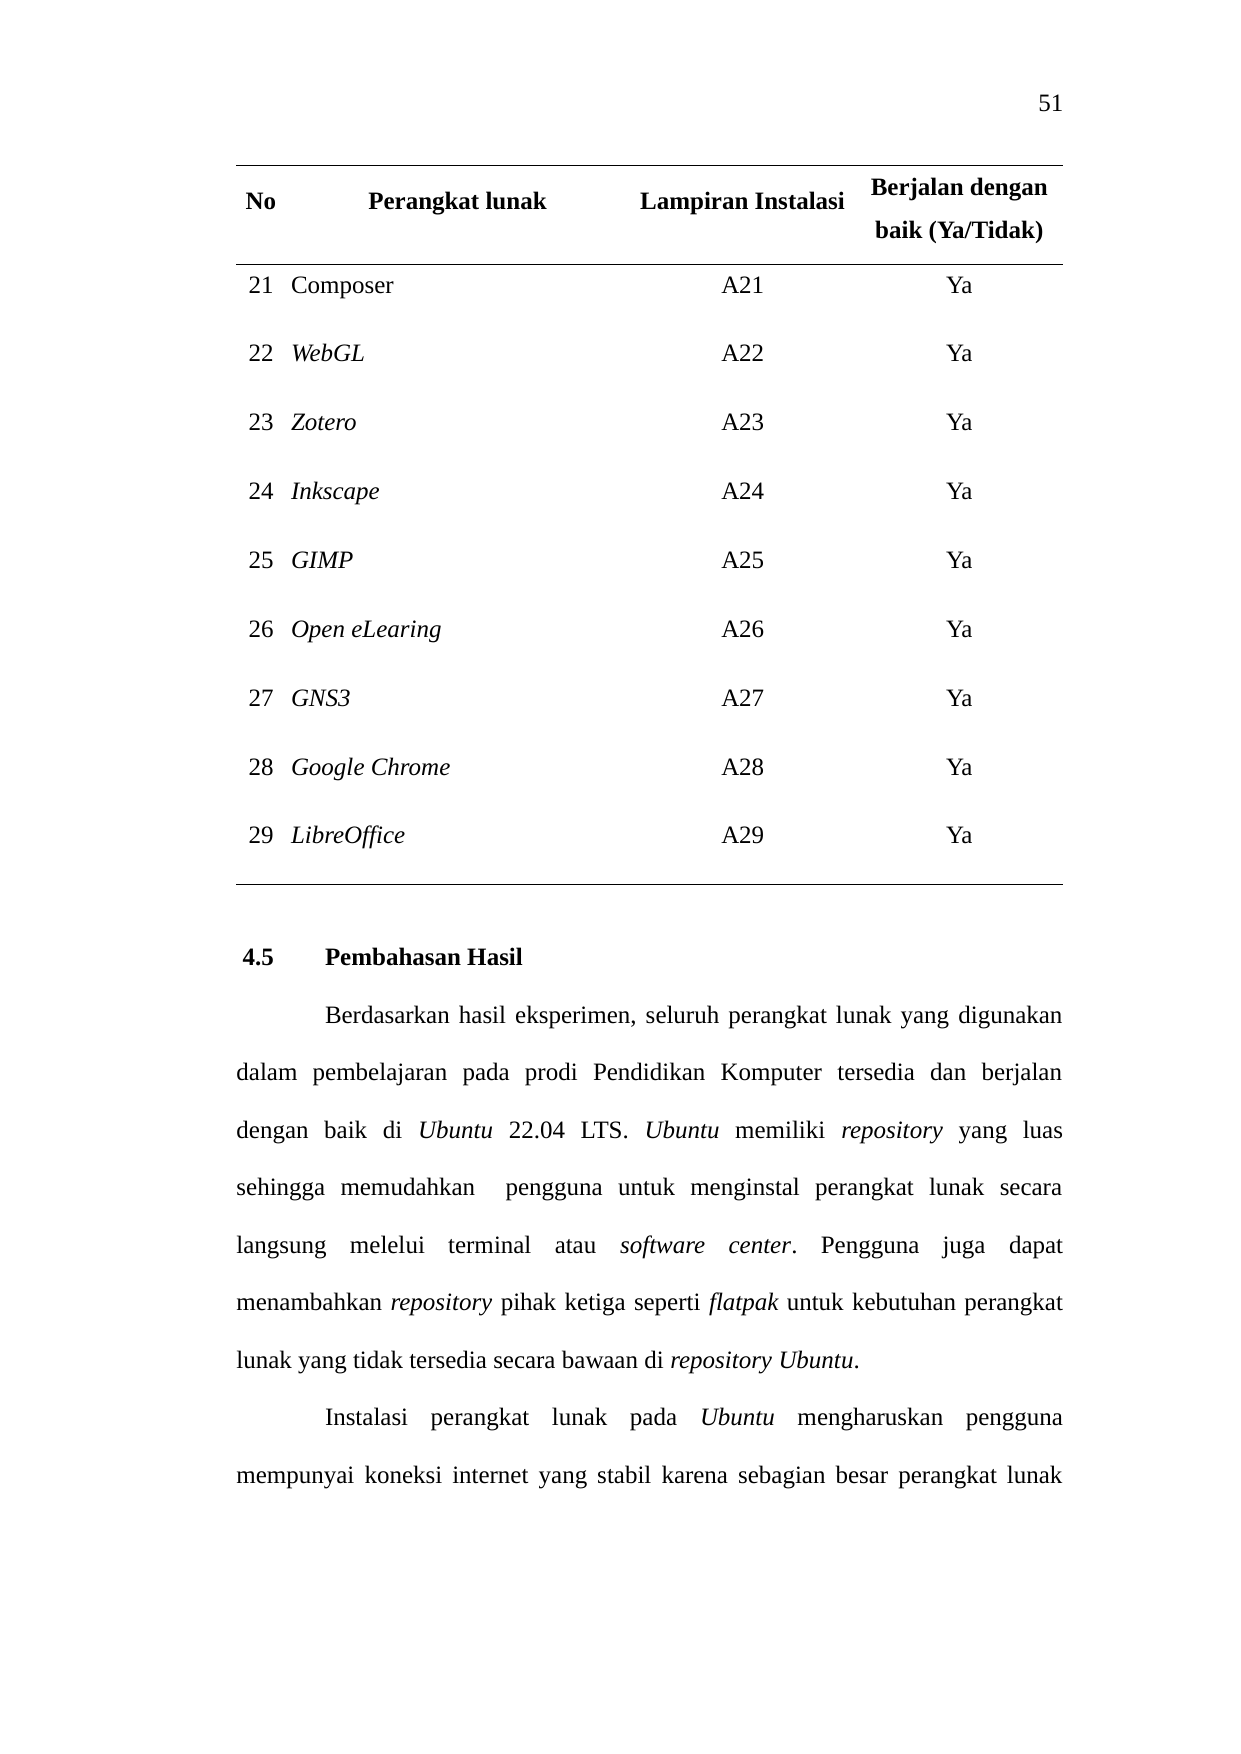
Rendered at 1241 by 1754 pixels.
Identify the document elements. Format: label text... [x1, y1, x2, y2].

table_cell WebGL [285, 333, 629, 402]
table_cell LibreOffice [285, 815, 629, 884]
table_cell A26 [630, 608, 855, 677]
table_cell A29 [630, 815, 855, 884]
table_cell A22 [630, 333, 855, 402]
table_cell GNS3 [285, 677, 629, 746]
table_cell A23 [630, 402, 855, 471]
table_cell Composer [285, 265, 629, 333]
table_cell 26 [236, 608, 285, 677]
table_cell Google Chrome [285, 746, 629, 815]
table_header Lampiran Instalasi [630, 166, 855, 264]
table_cell 27 [236, 677, 285, 746]
table_cell 28 [236, 746, 285, 815]
table_cell Ya [855, 539, 1063, 608]
table_cell Ya [855, 746, 1063, 815]
table_cell 22 [236, 333, 285, 402]
table_cell Ya [855, 815, 1063, 884]
table_cell A25 [630, 539, 855, 608]
table_cell A27 [630, 677, 855, 746]
table_cell Ya [855, 608, 1063, 677]
text Berdasarkan hasil eksperimen, seluruh perangkat lunak yang digunakan dalam pembelajaran pada prodi Pendidikan Komputer tersedia dan berjalan dengan baik di Ubuntu 22.04 LTS. Ubuntu memiliki repository yang luas sehingga memudahkan pengguna untuk menginstal perangkat lunak secara langsung melelui terminal atau software center. Pengguna juga dapat menambahkan repository pihak ketiga seperti flatpak untuk kebutuhan perangkat lunak yang tidak tersedia secara bawaan di repository Ubuntu. [236, 1000, 1063, 1373]
table_cell Ya [855, 677, 1063, 746]
table_cell A24 [630, 471, 855, 539]
table_cell 29 [236, 815, 285, 884]
table_cell Ya [855, 265, 1063, 333]
table_cell Inkscape [285, 471, 629, 539]
table_cell 21 [236, 265, 285, 333]
table_header Berjalan dengan baik (Ya/Tidak) [855, 166, 1063, 264]
table_header Perangkat lunak [285, 166, 629, 264]
table_cell 25 [236, 539, 285, 608]
table_cell Open eLearing [285, 608, 629, 677]
table_cell Ya [855, 402, 1063, 471]
table_cell A28 [630, 746, 855, 815]
text Instalasi perangkat lunak pada Ubuntu mengharuskan pengguna mempunyai koneksi internet yang stabil karena sebagian besar perangkat lunak [236, 1402, 1063, 1488]
table_cell 23 [236, 402, 285, 471]
table_cell Ya [855, 471, 1063, 539]
table_cell A21 [630, 265, 855, 333]
table_cell 24 [236, 471, 285, 539]
subtitle Pembahasan Hasil [236, 942, 1063, 971]
table_cell GIMP [285, 539, 629, 608]
table_cell Ya [855, 333, 1063, 402]
table_header No [236, 166, 285, 264]
table_cell Zotero [285, 402, 629, 471]
